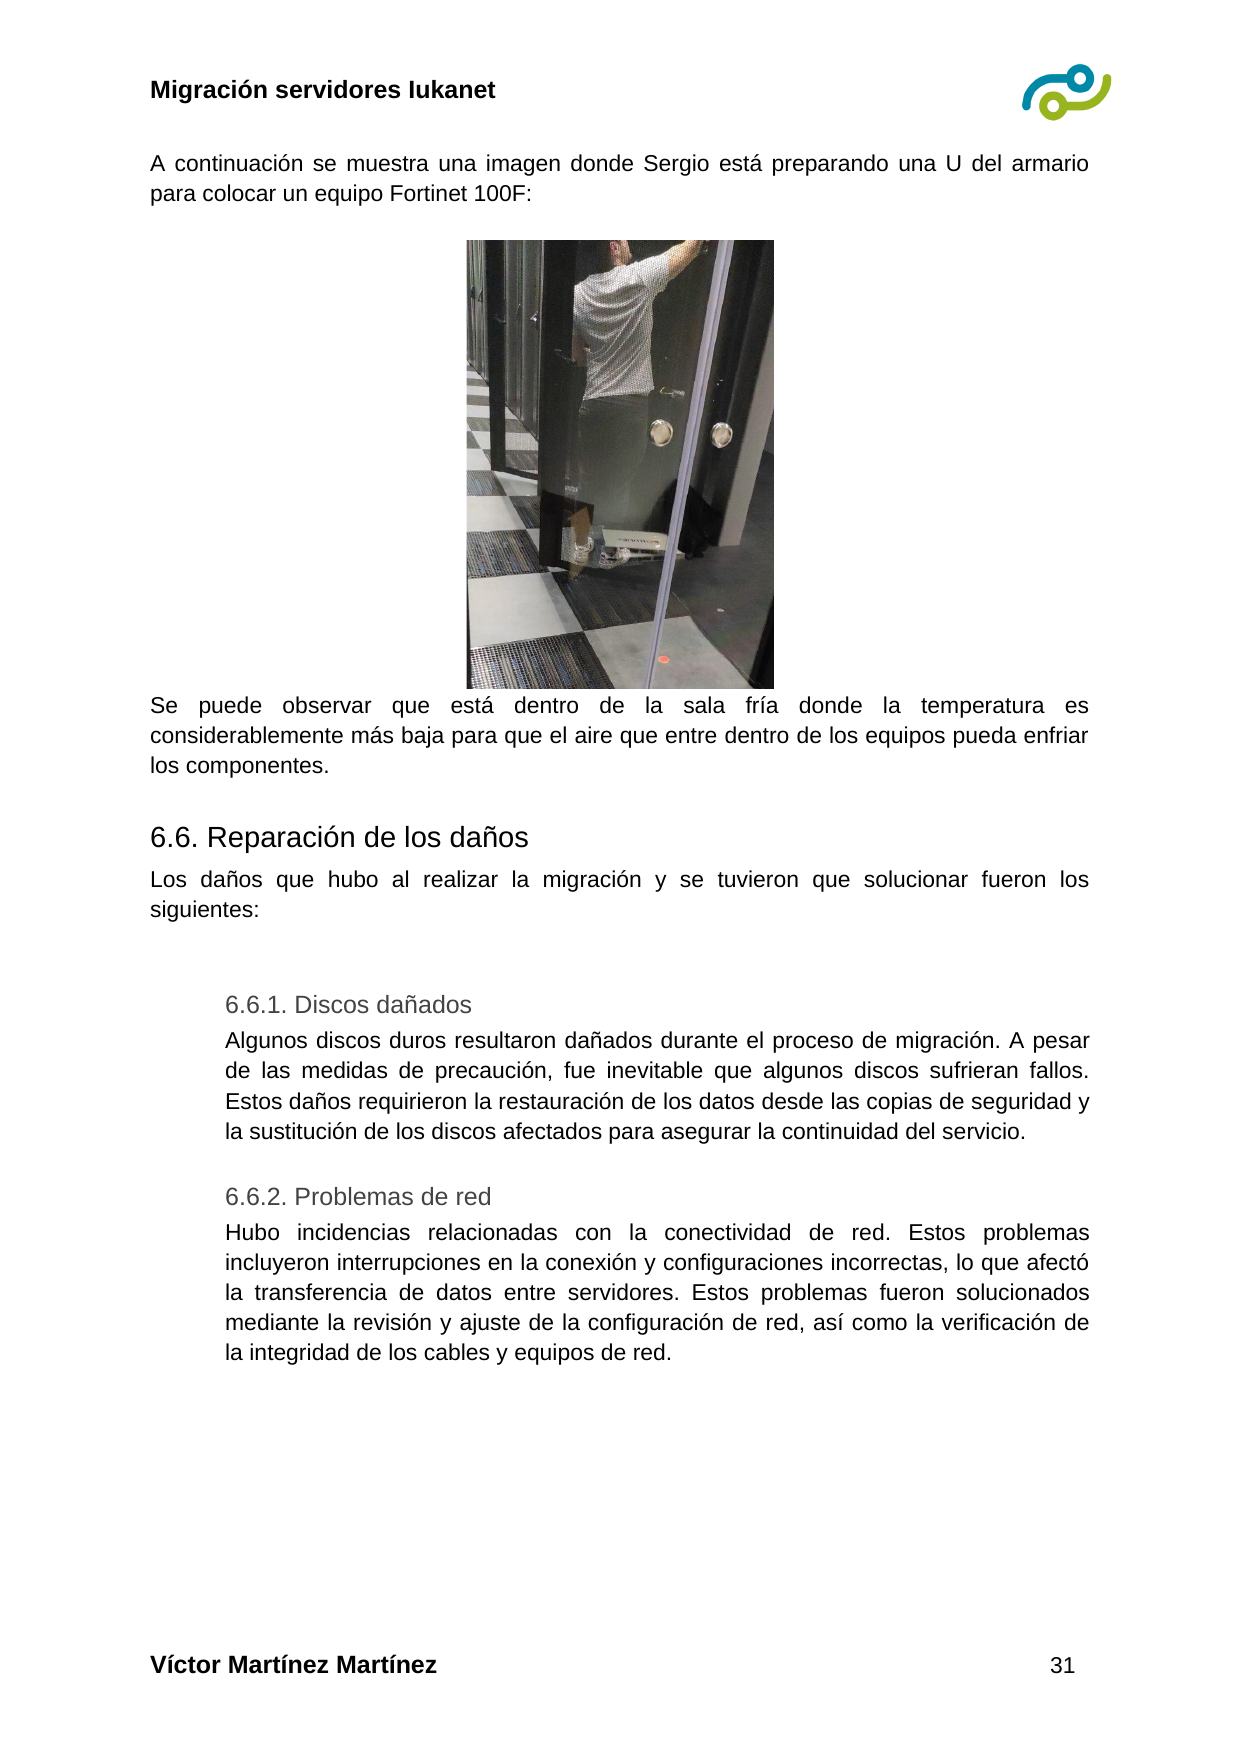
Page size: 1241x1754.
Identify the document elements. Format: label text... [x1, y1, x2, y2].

text Se puede observar que está dentro de la sala fría donde la temperatura es considerablemente más baja para que el aire que entre dentro de los equipos pueda enfriar los componentes. [150, 692, 1090, 779]
picture [466, 240, 774, 689]
text A continuación se muestra una imagen donde Sergio está preparando una U del armario para colocar un equipo Fortinet 100F: [150, 150, 1090, 207]
picture [1018, 59, 1034, 122]
text Algunos discos duros resultaron dañados durante el proceso de migración. A pesar de las medidas de precaución, fue inevitable que algunos discos sufrieran fallos. Estos daños requirieron la restauración de los datos desde las copias de seguridad y la sustitución de los discos afectados para asegurar la continuidad del servicio. [225, 1027, 1090, 1144]
text Hubo incidencias relacionadas con la conectividad de red. Estos problemas incluyeron interrupciones en la conexión y configuraciones incorrectas, lo que afectó la transferencia de datos entre servidores. Estos problemas fueron solucionados mediante la revisión y ajuste de la configuración de red, así como la verificación de la integridad de los cables y equipos de red. [225, 1218, 1090, 1366]
text Los daños que hubo al realizar la migración y se tuvieron que solucionar fueron los siguientes: [150, 866, 1090, 923]
subtitle 6.6. Reparación de los daños [150, 820, 1090, 854]
subtitle 6.6.2. Problemas de red [150, 1181, 1090, 1210]
subtitle 6.6.1. Discos dañados [150, 990, 1090, 1019]
